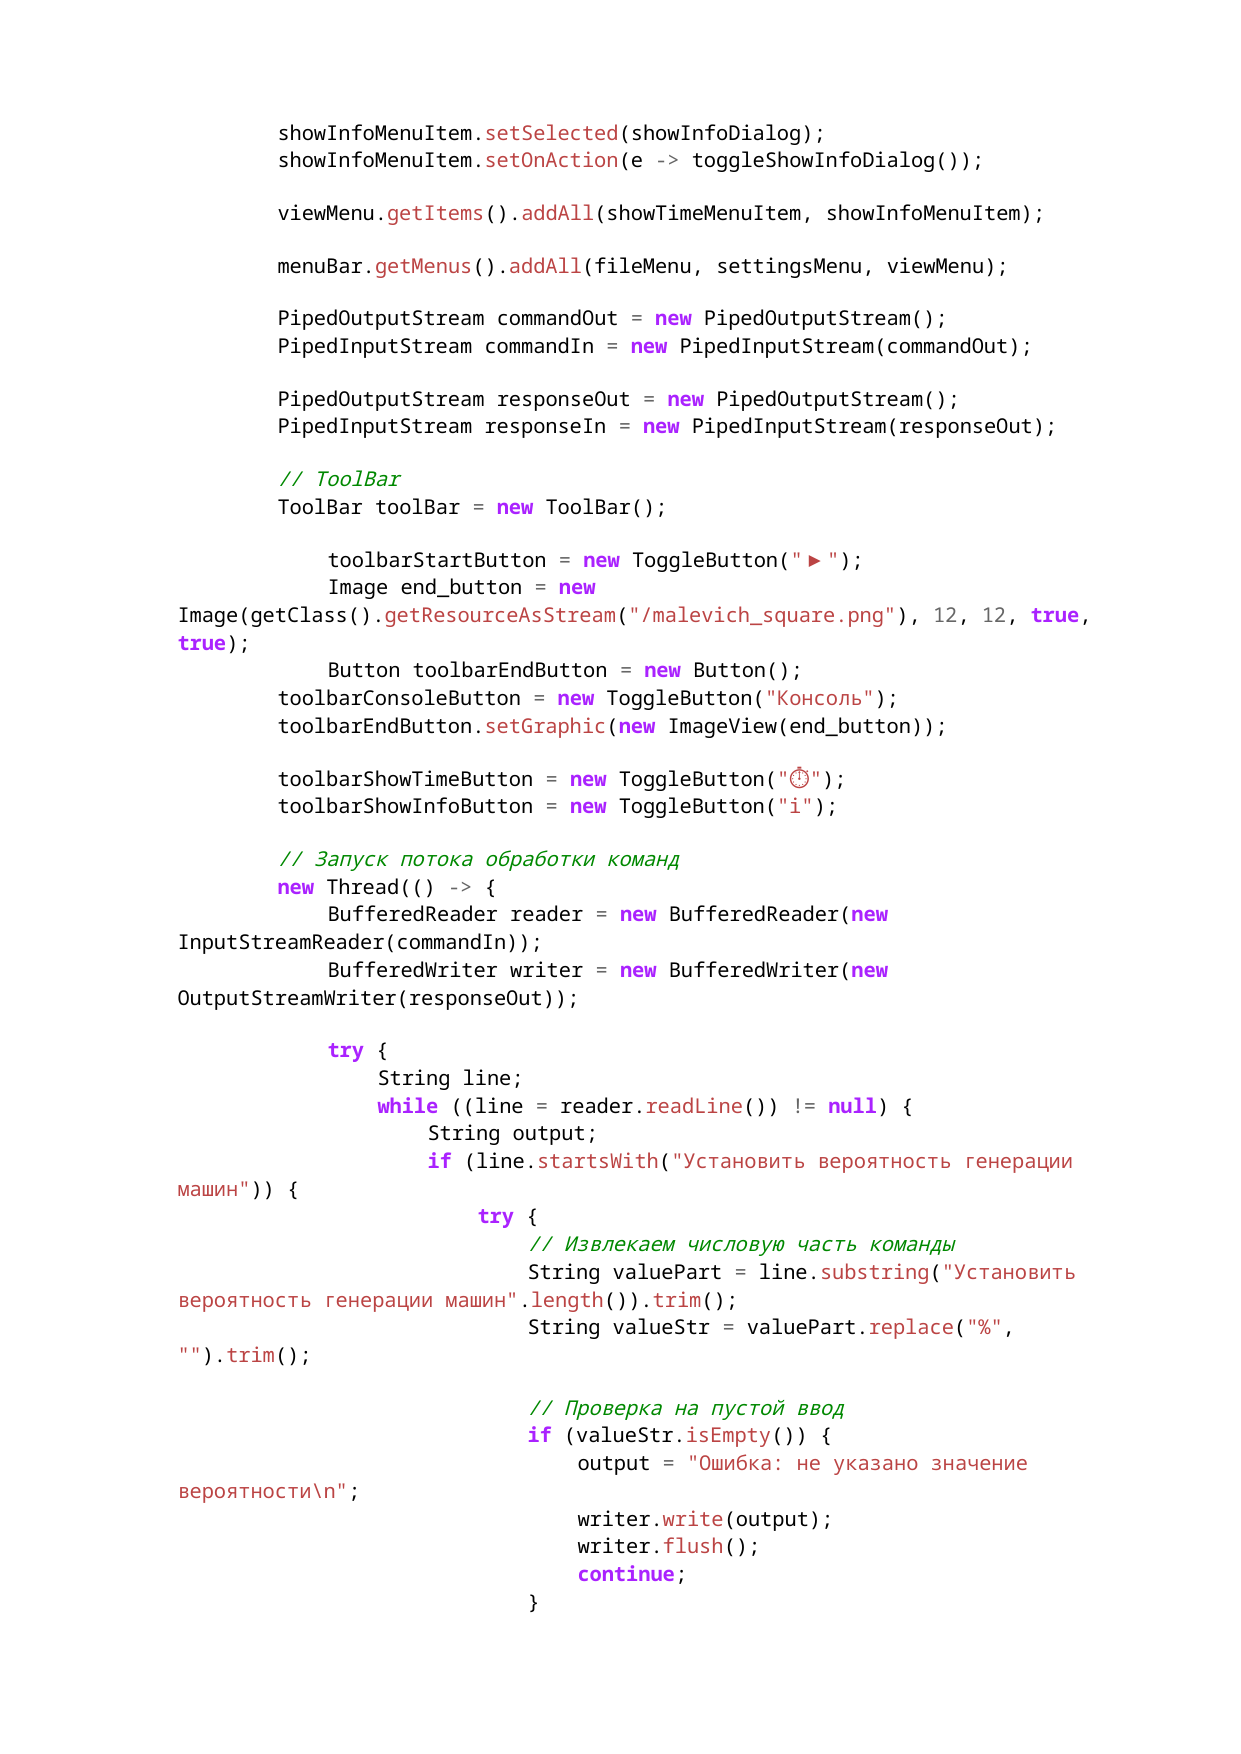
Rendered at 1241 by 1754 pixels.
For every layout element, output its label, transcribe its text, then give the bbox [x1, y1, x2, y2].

text PipedInputStream commandIn = new PipedInputStream(commandOut); [177, 332, 1152, 359]
text while ((line = reader.readLine()) != null) { [177, 1091, 1152, 1119]
text if (line.startsWith("Установить вероятность генерации машин")) { [177, 1147, 1152, 1202]
text viewMenu.getItems().addAll(showTimeMenuItem, showInfoMenuItem); [177, 198, 1152, 226]
text toolbarShowTimeButton = new ToggleButton("⏱"); [177, 764, 1152, 792]
text toolbarEndButton.setGraphic(new ImageView(end_button)); [177, 711, 1152, 739]
text writer.write(output); [177, 1504, 1152, 1532]
text PipedOutputStream commandOut = new PipedOutputStream(); [177, 304, 1152, 332]
text continue; [177, 1559, 1152, 1587]
text showInfoMenuItem.setOnAction(e -> toggleShowInfoDialog()); [177, 146, 1152, 173]
text } [177, 1587, 1152, 1615]
text new Thread(() -> { [177, 872, 1152, 900]
text writer.flush(); [177, 1532, 1152, 1559]
text String line; [177, 1063, 1152, 1091]
text PipedOutputStream responseOut = new PipedOutputStream(); [177, 384, 1152, 412]
text String output; [177, 1119, 1152, 1147]
text output = "Ошибка: не указано значение вероятности\n"; [177, 1449, 1152, 1504]
text // Проверка на пустой ввод [177, 1393, 1152, 1421]
text PipedInputStream responseIn = new PipedInputStream(responseOut); [177, 412, 1152, 440]
text BufferedWriter writer = new BufferedWriter(new OutputStreamWriter(responseOut)); [177, 955, 1152, 1011]
text String valuePart = line.substring("Установить вероятность генерации машин".length()).trim(); [177, 1257, 1152, 1313]
text showInfoMenuItem.setSelected(showInfoDialog); [177, 118, 1152, 146]
text toolbarShowInfoButton = new ToggleButton("ℹ"); [177, 792, 1152, 819]
text menuBar.getMenus().addAll(fileMenu, settingsMenu, viewMenu); [177, 251, 1152, 279]
text String valueStr = valuePart.replace("%", "").trim(); [177, 1313, 1152, 1368]
text // ToolBar [177, 465, 1152, 492]
text try { [177, 1202, 1152, 1230]
text Image end_button = new Image(getClass().getResourceAsStream("/malevich_square.png"), 12, 12, true, true); [177, 573, 1152, 656]
text ToolBar toolBar = new ToolBar(); [177, 492, 1152, 520]
text // Извлекаем числовую часть команды [177, 1230, 1152, 1257]
text toolbarConsoleButton = new ToggleButton("Консоль"); [177, 684, 1152, 711]
text toolbarStartButton = new ToggleButton("▶"); [177, 545, 1152, 573]
text if (valueStr.isEmpty()) { [177, 1421, 1152, 1449]
text // Запуск потока обработки команд [177, 844, 1152, 872]
text try { [177, 1036, 1152, 1063]
text Button toolbarEndButton = new Button(); [177, 656, 1152, 684]
text BufferedReader reader = new BufferedReader(new InputStreamReader(commandIn)); [177, 900, 1152, 955]
